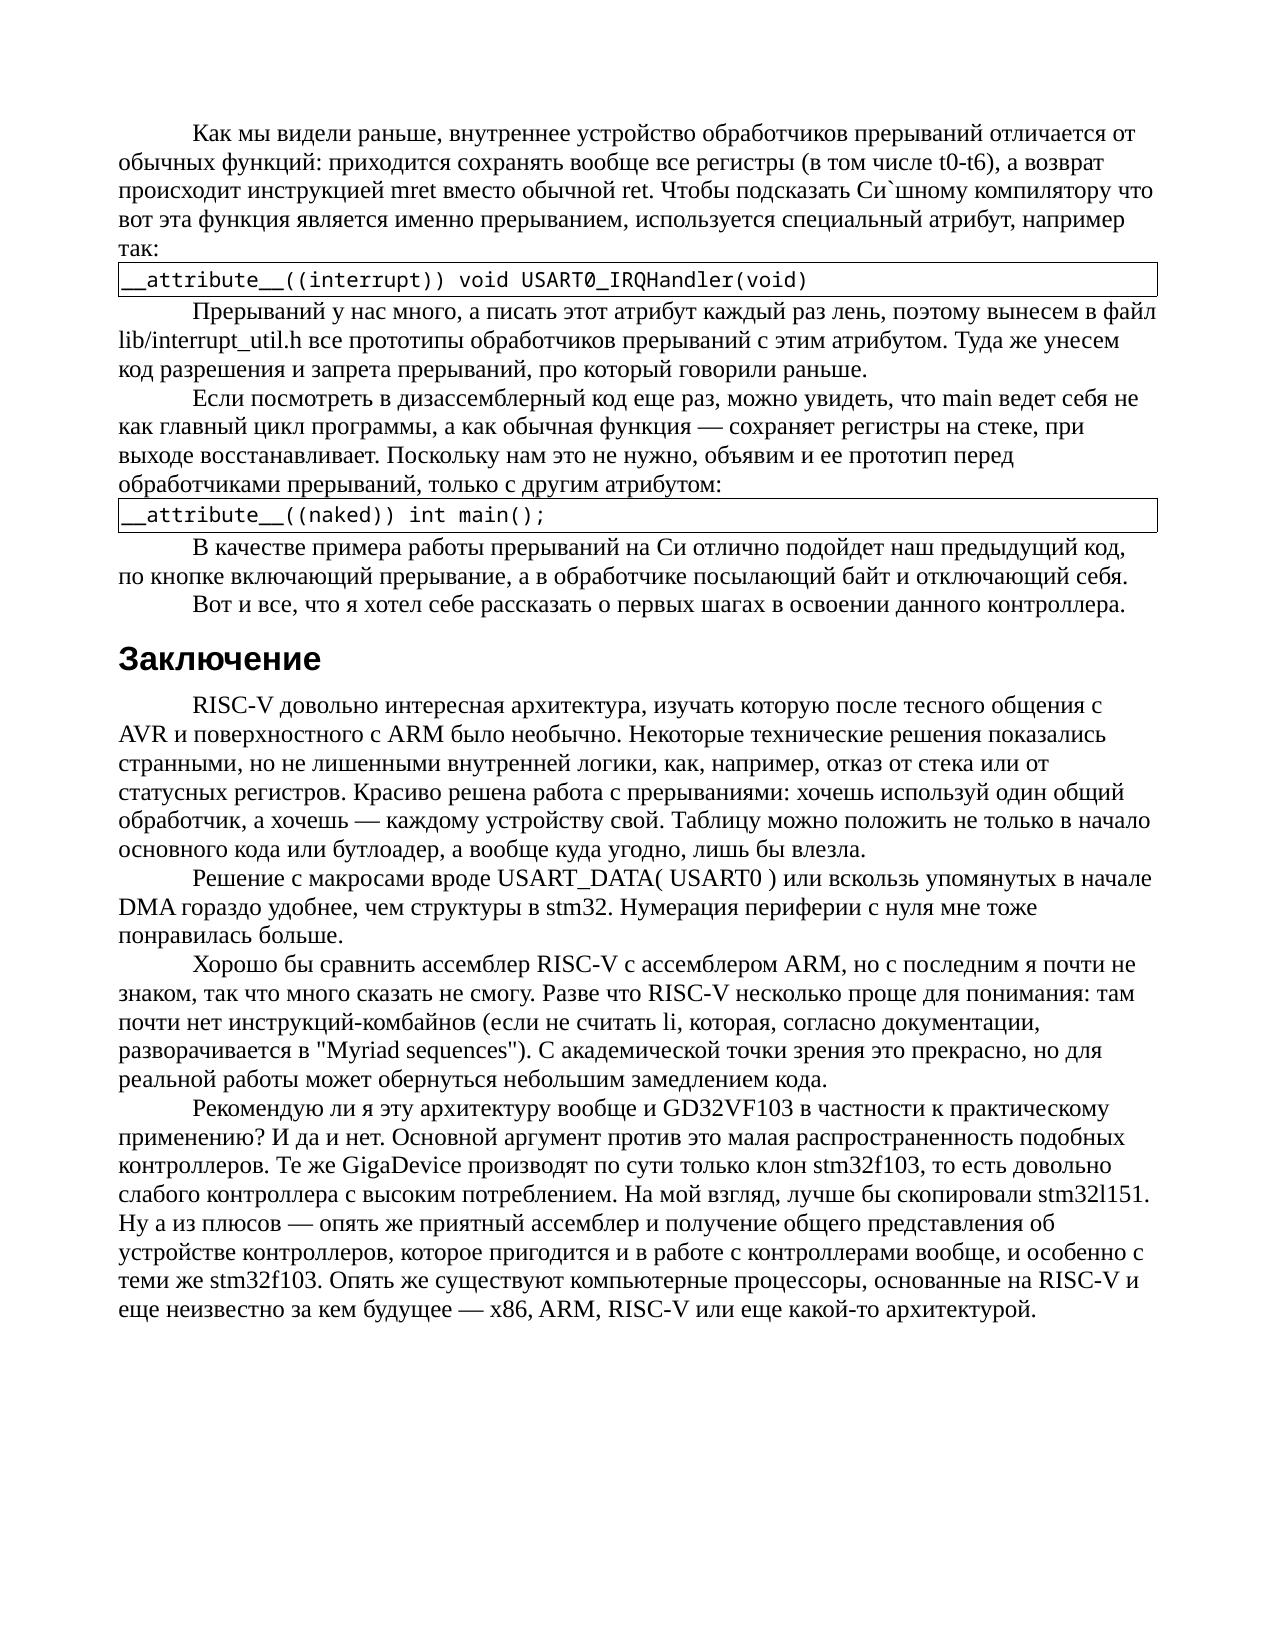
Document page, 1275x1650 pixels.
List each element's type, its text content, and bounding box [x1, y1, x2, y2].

text Прерываний у нас много, а писать этот атрибут каждый раз лень, поэтому вынесем в файл lib/interrupt_util.h все прототипы обработчиков прерываний с этим атрибутом. Туда же унесем код разрешения и запрета прерываний, про который говорили раньше. [118, 297, 1157, 383]
text В качестве примера работы прерываний на Си отлично подойдет наш предыдущий код, по кнопке включающий прерывание, а в обработчике посылающий байт и отключающий себя. [118, 533, 1157, 589]
subtitle Заключение [118, 639, 1157, 678]
text __attribute__((naked)) int main(); [119, 499, 1157, 532]
text Рекомендую ли я эту архитектуру вообще и GD32VF103 в частности к практическому применению? И да и нет. Основной аргумент против это малая распространенность подобных контроллеров. Те же GigaDevice производят по сути только клон stm32f103, то есть довольно слабого контроллера с высоким потреблением. На мой взгляд, лучше бы скопировали stm32l151. Ну а из плюсов — опять же приятный ассемблер и получение общего представления об устройстве контроллеров, которое пригодится и в работе с контроллерами вообще, и особенно с теми же stm32f103. Опять же существуют компьютерные процессоры, основанные на RISC-V и еще неизвестно за кем будущее — x86, ARM, RISC-V или еще какой-то архитектурой. [118, 1093, 1157, 1323]
text Если посмотреть в дизассемблерный код еще раз, можно увидеть, что main ведет себя не как главный цикл программы, а как обычная функция — сохраняет регистры на стеке, при выходе восстанавливает. Поскольку нам это не нужно, объявим и ее прототип перед обработчиками прерываний, только с другим атрибутом: [118, 383, 1157, 498]
text Как мы видели раньше, внутреннее устройство обработчиков прерываний отличается от обычных функций: приходится сохранять вообще все регистры (в том числе t0-t6), а возврат происходит инструкцией mret вместо обычной ret. Чтобы подсказать Си`шному компилятору что вот эта функция является именно прерыванием, используется специальный атрибут, например так: [118, 118, 1157, 262]
text Решение с макросами вроде USART_DATA( USART0 ) или вскользь упомянутых в начале DMA гораздо удобнее, чем структуры в stm32. Нумерация периферии с нуля мне тоже понравилась больше. [118, 863, 1157, 949]
text Хорошо бы сравнить ассемблер RISC-V с ассемблером ARM, но с последним я почти не знаком, так что много сказать не смогу. Разве что RISC-V несколько проще для понимания: там почти нет инструкций-комбайнов (если не считать li, которая, согласно документации, разворачивается в "Myriad sequences"). С академической точки зрения это прекрасно, но для реальной работы может обернуться небольшим замедлением кода. [118, 949, 1157, 1093]
text Вот и все, что я хотел себе рассказать о первых шагах в освоении данного контроллера. [118, 589, 1157, 618]
text __attribute__((interrupt)) void USART0_IRQHandler(void) [119, 263, 1157, 296]
text RISC-V довольно интересная архитектура, изучать которую после тесного общения с AVR и поверхностного с ARM было необычно. Некоторые технические решения показались странными, но не лишенными внутренней логики, как, например, отказ от стека или от статусных регистров. Красиво решена работа с прерываниями: хочешь используй один общий обработчик, а хочешь — каждому устройству свой. Таблицу можно положить не только в начало основного кода или бутлоадер, а вообще куда угодно, лишь бы влезла. [118, 690, 1157, 863]
